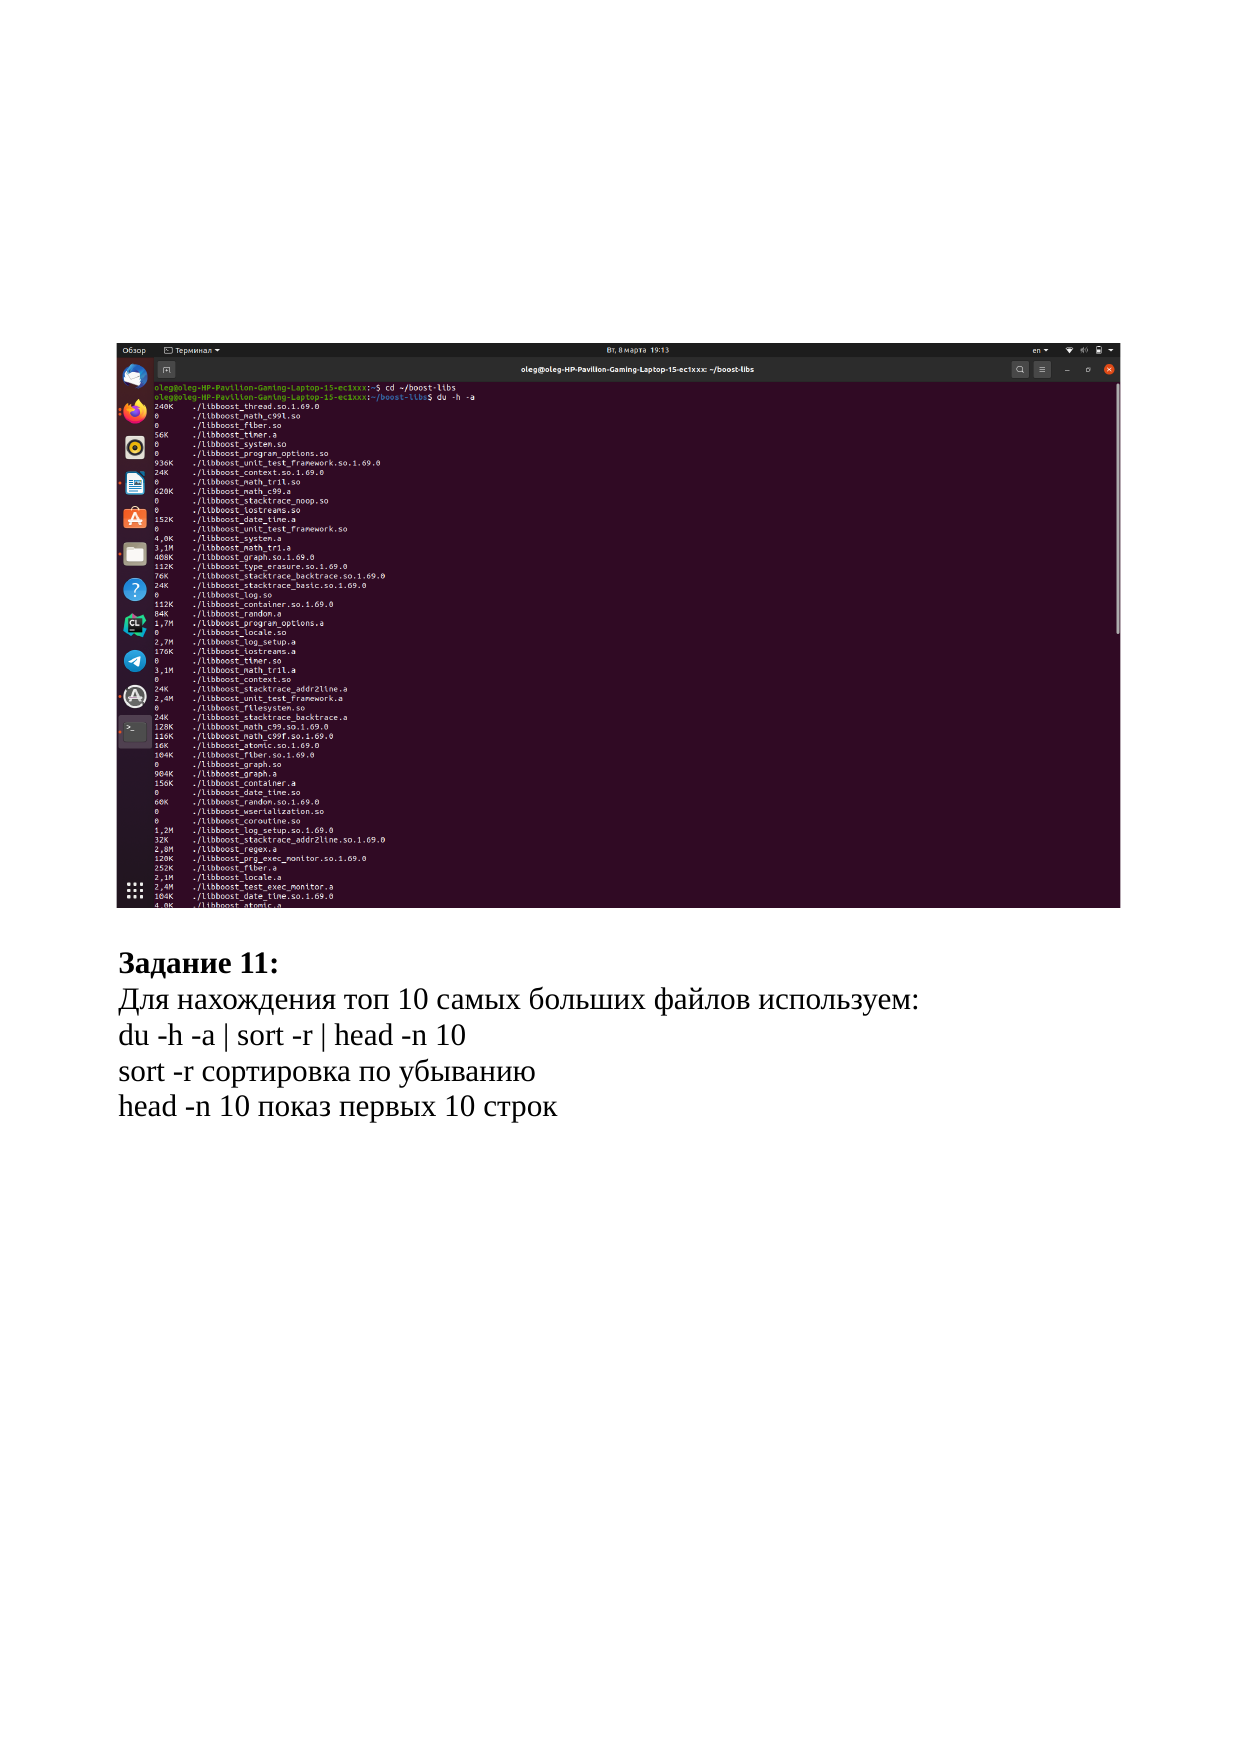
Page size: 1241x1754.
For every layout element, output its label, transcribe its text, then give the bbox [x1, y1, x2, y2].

text du -h -a | sort -r | head -n 10 [118, 1016, 1122, 1052]
text Задание 11: [118, 944, 1122, 980]
text Для нахождения топ 10 самых больших файлов используем: [118, 980, 1122, 1016]
text head -n 10 показ первых 10 строк [118, 1088, 1122, 1124]
text sort -r сортировка по убыванию [118, 1052, 1122, 1088]
picture [116, 343, 1121, 908]
